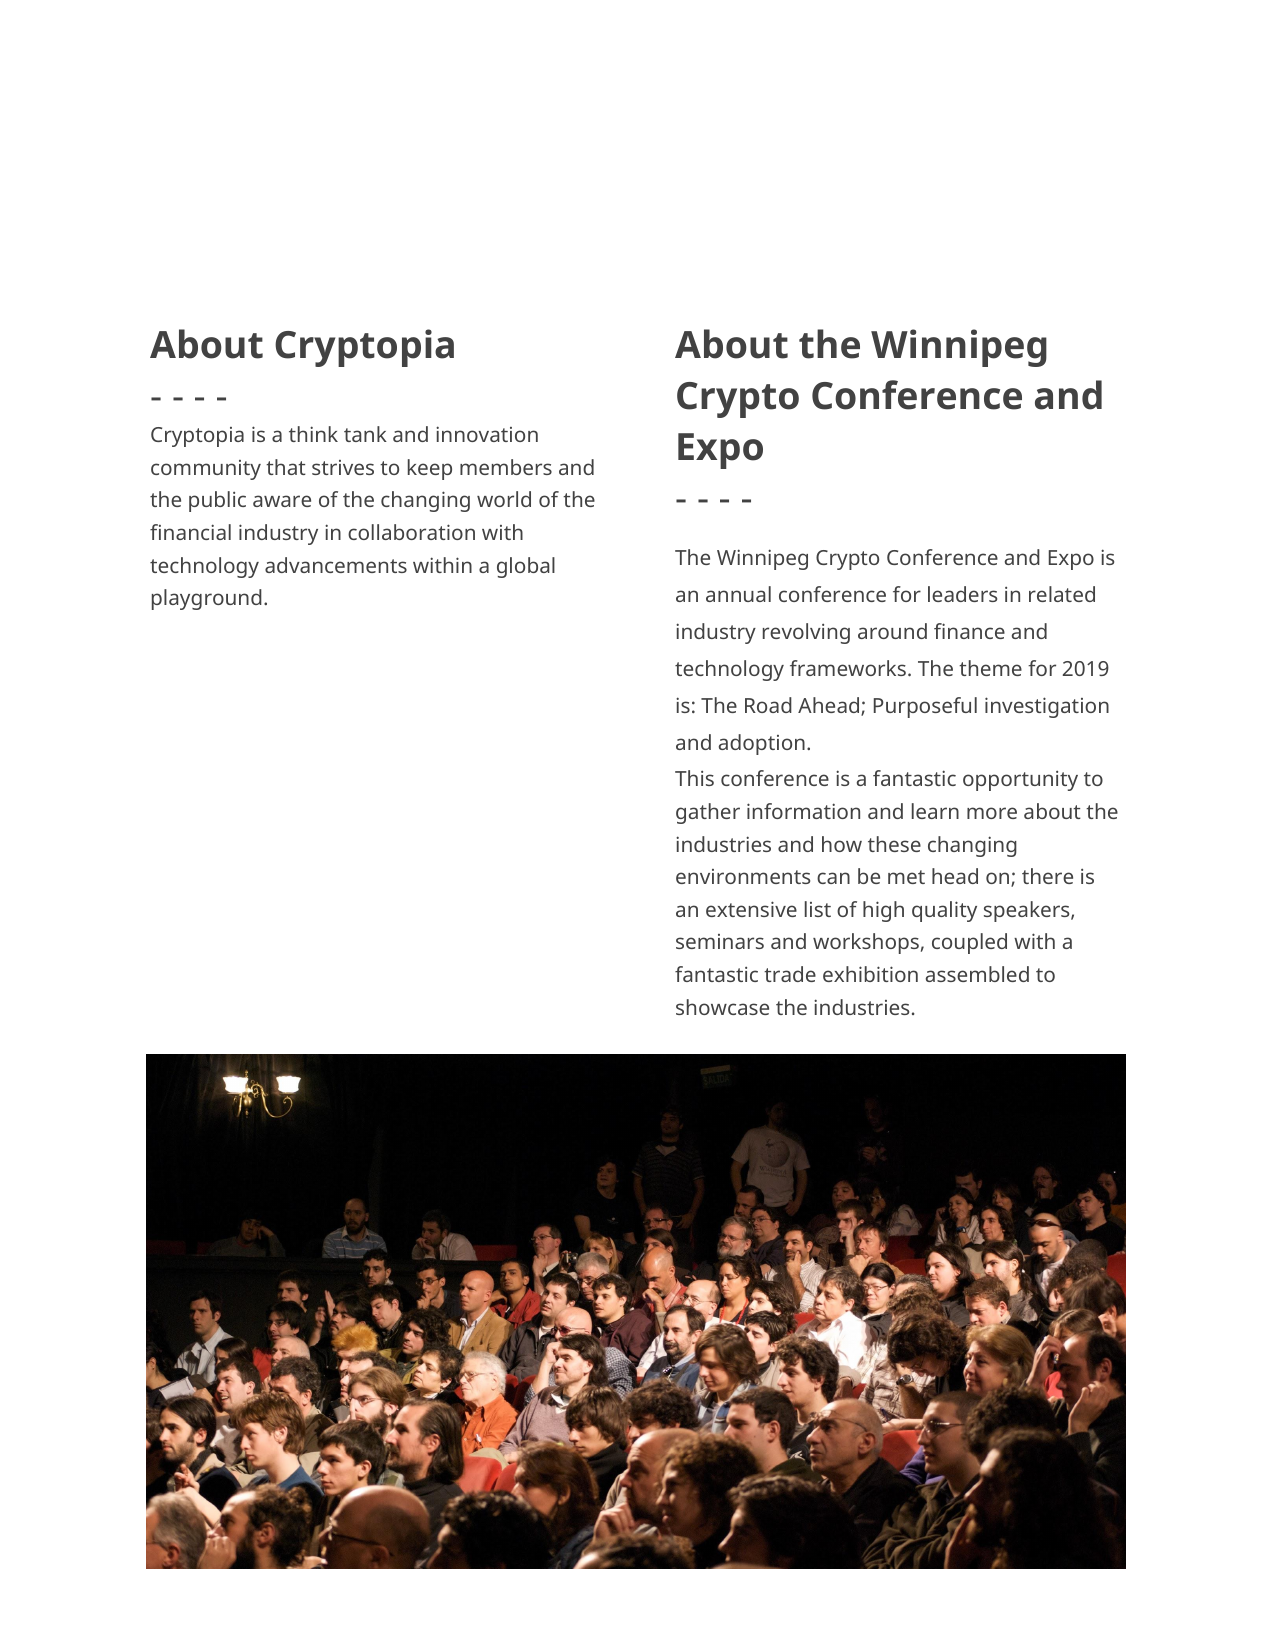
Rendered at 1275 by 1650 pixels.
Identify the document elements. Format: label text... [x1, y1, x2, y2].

text - - - - [150, 369, 600, 420]
subtitle About Cryptopia [150, 318, 600, 369]
text The Winnipeg Crypto Conference and Expo is an annual conference for leaders in related industry revolving around finance and technology frameworks. The theme for 2019 is: The Road Ahead; Purposeful investigation and adoption. [675, 543, 1125, 756]
picture [146, 1054, 1126, 1569]
text Cryptopia is a think tank and innovation community that strives to keep members and the public aware of the changing world of the financial industry in collaboration with technology advancements within a global playground. [150, 420, 600, 612]
subtitle About the Winnipeg Crypto Conference and Expo [675, 318, 1125, 471]
text - - - - [675, 471, 1125, 522]
text This conference is a fantastic opportunity to gather information and learn more about the industries and how these changing environments can be met head on; there is an extensive list of high quality speakers, seminars and workshops, coupled with a fantastic trade exhibition assembled to showcase the industries. [675, 764, 1125, 1021]
